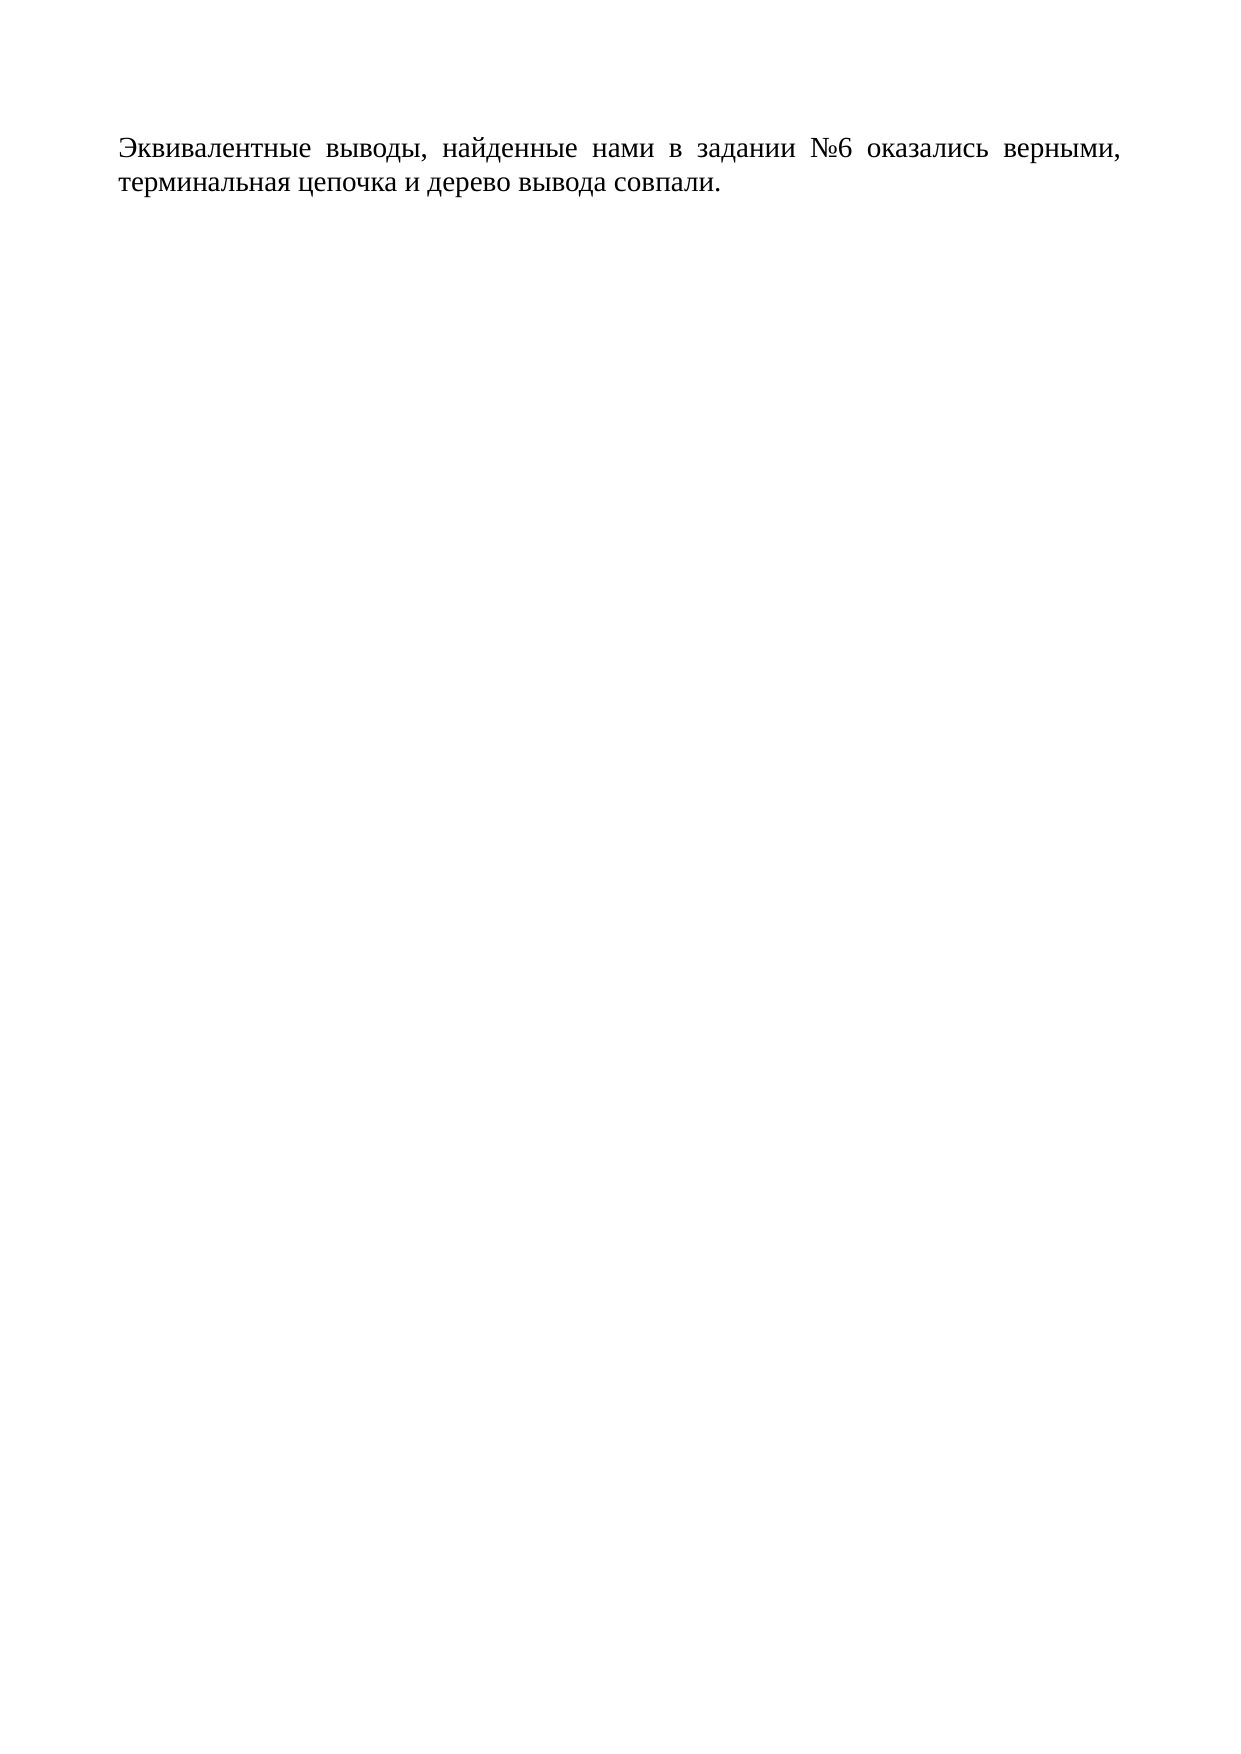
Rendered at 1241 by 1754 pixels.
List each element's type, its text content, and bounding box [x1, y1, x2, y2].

text Эквивалентные выводы, найденные нами в задании №6 оказались верными, терминальная цепочка и дерево вывода совпали. [118, 131, 1122, 198]
